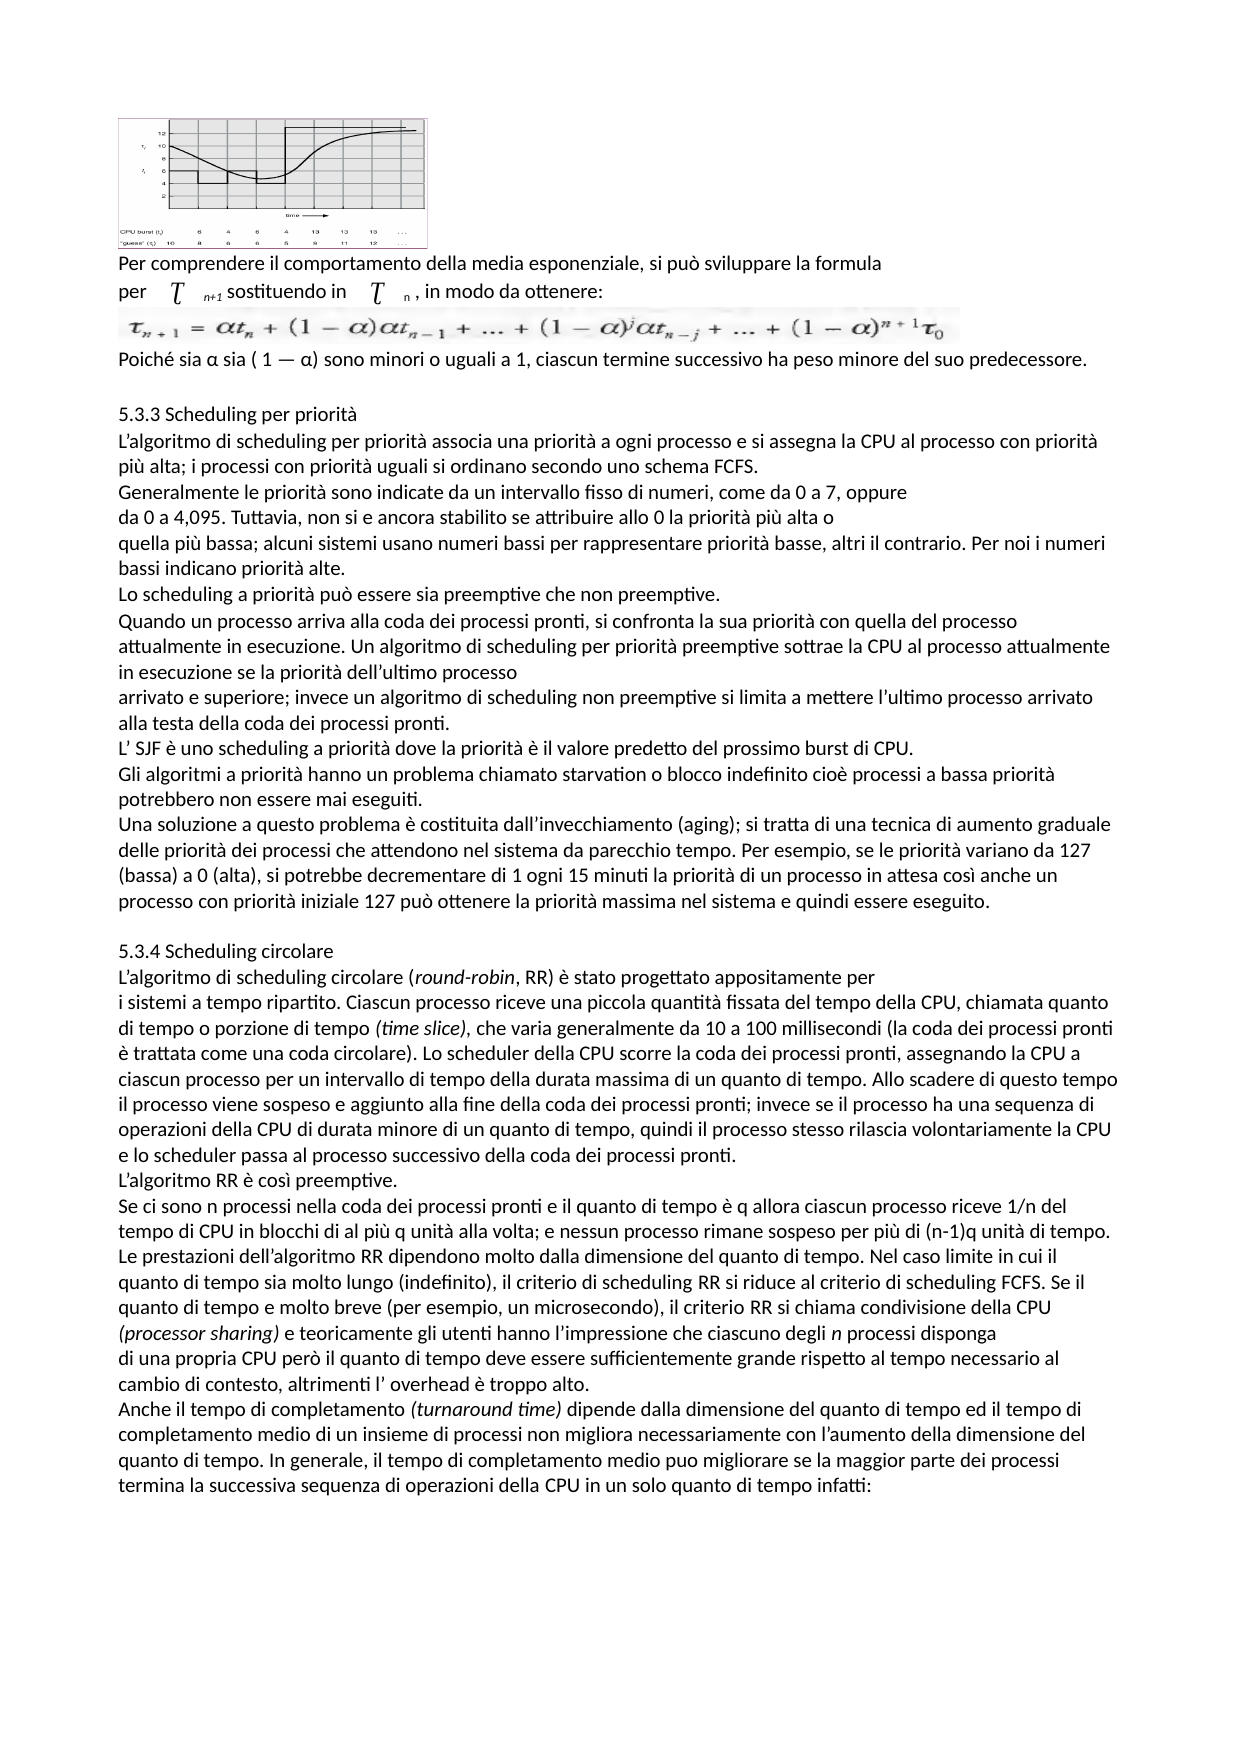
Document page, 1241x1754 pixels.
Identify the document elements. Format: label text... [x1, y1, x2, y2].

text L’algoritmo di scheduling per priorità associa una priorità a ogni processo e si assegna la CPU al processo con priorità più alta; i processi con priorità uguali si ordinano secondo uno schema FCFS. [118, 428, 1122, 479]
text 5.3.3 Scheduling per priorità [118, 401, 1122, 426]
text Quando un processo arriva alla coda dei processi pronti, si confronta la sua priorità con quella del processo attualmente in esecuzione. Un algoritmo di scheduling per priorità preemptive sottrae la CPU al processo attualmente in esecuzione se la priorità dell’ultimo processo [118, 608, 1122, 684]
text Le prestazioni dell’algoritmo RR dipendono molto dalla dimensione del quanto di tempo. Nel caso limite in cui il quanto di tempo sia molto lungo (indefinito), il criterio di scheduling RR si riduce al criterio di scheduling FCFS. Se il quanto di tempo e molto breve (per esempio, un microsecondo), il criterio RR si chiama condivisione della CPU (processor sharing) e teoricamente gli utenti hanno l’impressione che ciascuno degli n processi disponga [118, 1244, 1122, 1345]
text L’algoritmo RR è così preemptive. [118, 1167, 1122, 1193]
text arrivato e superiore; invece un algoritmo di scheduling non preemptive si limita a mettere l’ultimo processo arrivato alla testa della coda dei processi pronti. [118, 684, 1122, 735]
text L’algoritmo di scheduling circolare (round-robin, RR) è stato progettato appositamente per [118, 964, 1122, 989]
text Se ci sono n processi nella coda dei processi pronti e il quanto di tempo è q allora ciascun processo riceve 1/n del tempo di CPU in blocchi di al più q unità alla volta; e nessun processo rimane sospeso per più di (n-1)q unità di tempo. [118, 1193, 1122, 1244]
text per n+1 sostituendo in n , in modo da ottenere: [118, 278, 1122, 305]
text Una soluzione a questo problema è costituita dall’invecchiamento (aging); si tratta di una tecnica di aumento graduale delle priorità dei processi che attendono nel sistema da parecchio tempo. Per esempio, se le priorità variano da 127 (bassa) a 0 (alta), si potrebbe decrementare di 1 ogni 15 minuti la priorità di un processo in attesa così anche un processo con priorità iniziale 127 può ottenere la priorità massima nel sistema e quindi essere eseguito. [118, 812, 1122, 913]
text L’ SJF è uno scheduling a priorità dove la priorità è il valore predetto del prossimo burst di CPU. [118, 735, 1122, 761]
text da 0 a 4,095. Tuttavia, non si e ancora stabilito se attribuire allo 0 la priorità più alta o [118, 504, 1122, 530]
text quella più bassa; alcuni sistemi usano numeri bassi per rappresentare priorità basse, altri il contrario. Per noi i numeri bassi indicano priorità alte. [118, 530, 1122, 581]
text Generalmente le priorità sono indicate da un intervallo fisso di numeri, come da 0 a 7, oppure [118, 479, 1122, 504]
text Gli algoritmi a priorità hanno un problema chiamato starvation o blocco indefinito cioè processi a bassa priorità potrebbero non essere mai eseguiti. [118, 761, 1122, 812]
text i sistemi a tempo ripartito. Ciascun processo riceve una piccola quantità fissata del tempo della CPU, chiamata quanto di tempo o porzione di tempo (time slice), che varia generalmente da 10 a 100 millisecondi (la coda dei processi pronti è trattata come una coda circolare). Lo scheduler della CPU scorre la coda dei processi pronti, assegnando la CPU a ciascun processo per un intervallo di tempo della durata massima di un quanto di tempo. Allo scadere di questo tempo il processo viene sospeso e aggiunto alla fine della coda dei processi pronti; invece se il processo ha una sequenza di operazioni della CPU di durata minore di un quanto di tempo, quindi il processo stesso rilascia volontariamente la CPU e lo scheduler passa al processo successivo della coda dei processi pronti. [118, 989, 1122, 1167]
text Poiché sia α sia ( 1 — α) sono minori o uguali a 1, ciascun termine successivo ha peso minore del suo predecessore. [118, 346, 1122, 372]
text Anche il tempo di completamento (turnaround time) dipende dalla dimensione del quanto di tempo ed il tempo di completamento medio di un insieme di processi non migliora necessariamente con l’aumento della dimensione del quanto di tempo. In generale, il tempo di completamento medio puo migliorare se la maggior parte dei processi termina la successiva sequenza di operazioni della CPU in un solo quanto di tempo infatti: [118, 1396, 1122, 1498]
text Lo scheduling a priorità può essere sia preemptive che non preemptive. [118, 581, 1122, 606]
text 5.3.4 Scheduling circolare [118, 939, 1122, 964]
text Per comprendere il comportamento della media esponenziale, si può sviluppare la formula [118, 250, 1122, 276]
text di una propria CPU però il quanto di tempo deve essere sufficientemente grande rispetto al tempo necessario al cambio di contesto, altrimenti l’ overhead è troppo alto. [118, 1345, 1122, 1396]
